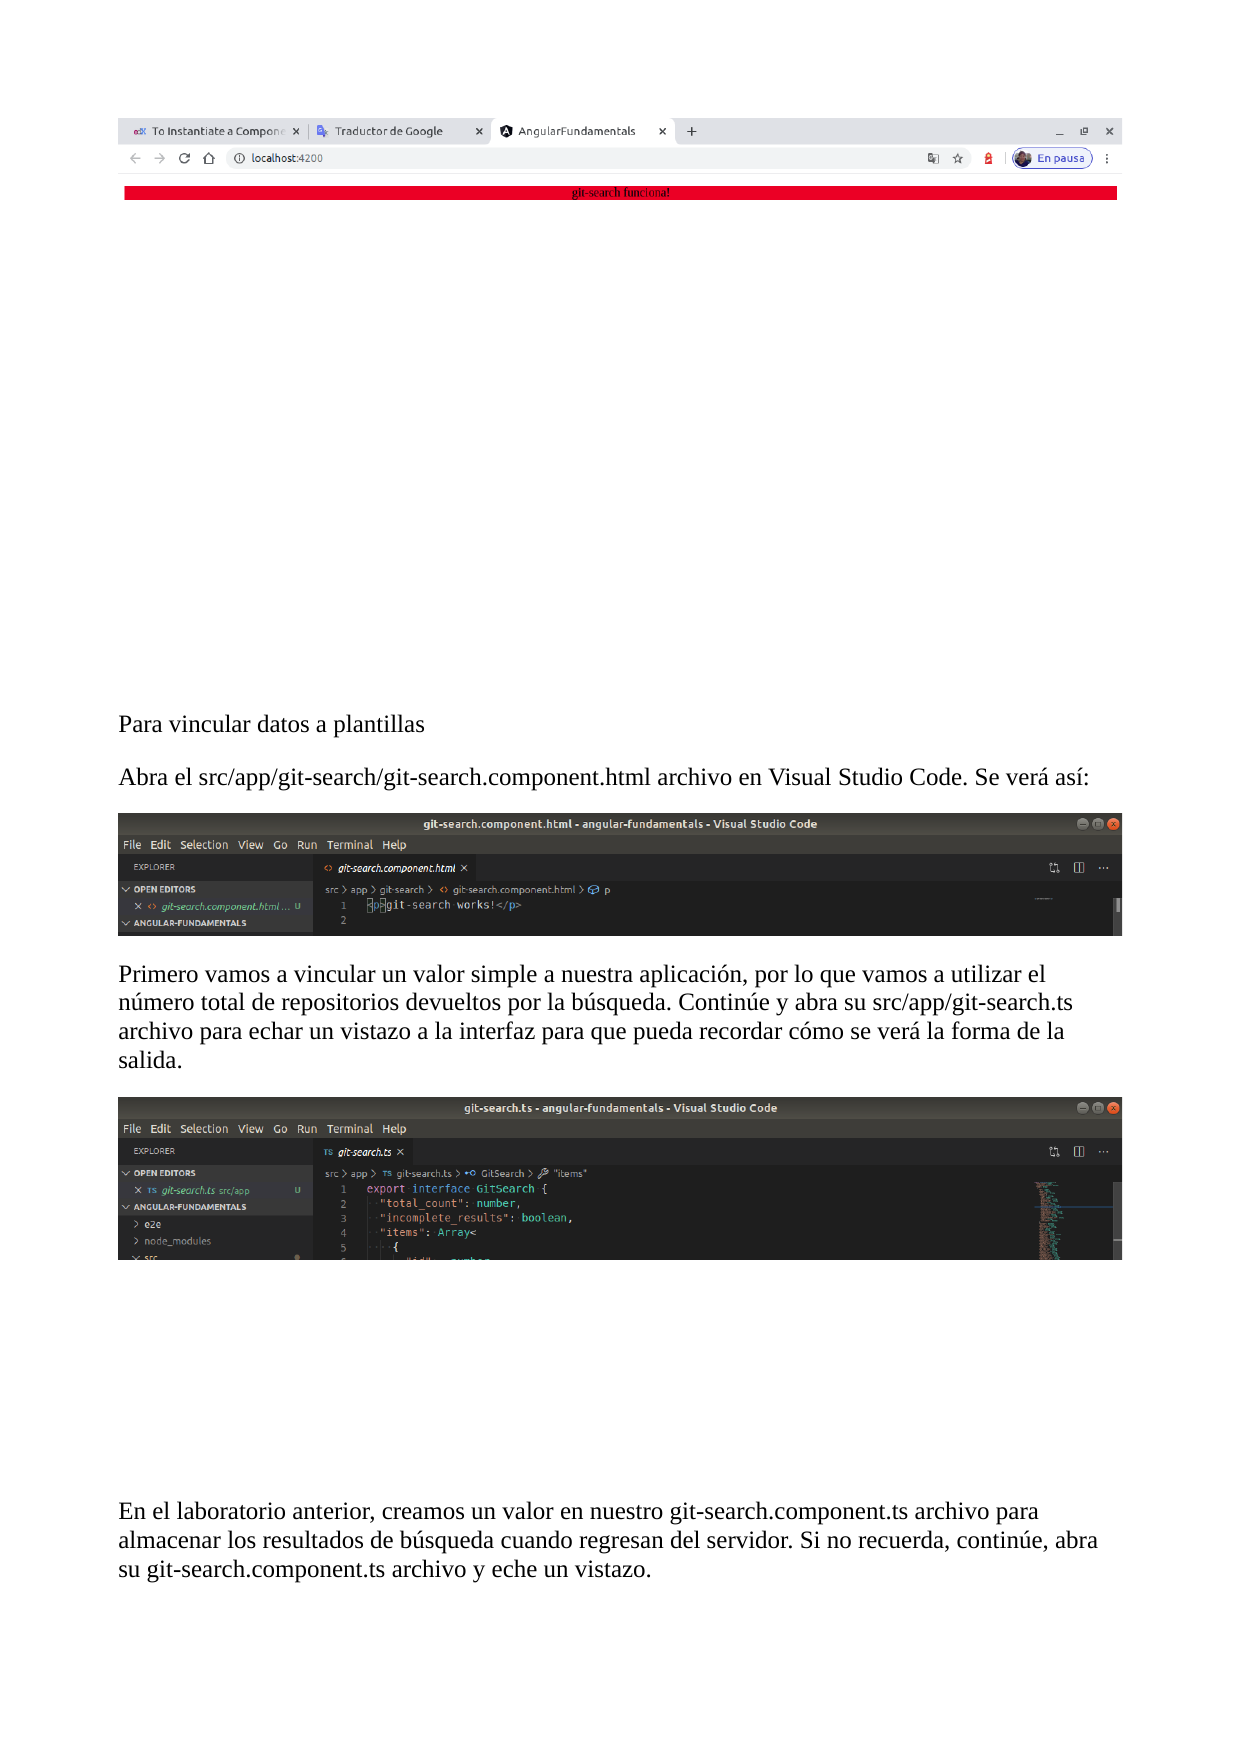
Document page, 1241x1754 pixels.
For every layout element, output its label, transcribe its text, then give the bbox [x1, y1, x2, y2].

text En el laboratorio anterior, creamos un valor en nuestro git-search.component.ts archivo para almacenar los resultados de búsqueda cuando regresan del servidor. Si no recuerda, continúe, abra su git-search.component.ts archivo y eche un vistazo. [118, 1496, 1122, 1583]
text Para vincular datos a plantillas [118, 709, 1122, 738]
text Primero vamos a vincular un valor simple a nuestra aplicación, por lo que vamos a utilizar el número total de repositorios devueltos por la búsqueda. Continúe y abra su src/app/git-search.ts archivo para echar un vistazo a la interfaz para que pueda recordar cómo se verá la forma de la salida. [118, 959, 1122, 1074]
picture [118, 118, 1123, 686]
text Abra el src/app/git-search/git-search.component.html archivo en Visual Studio Code. Se verá así: [118, 762, 1122, 790]
